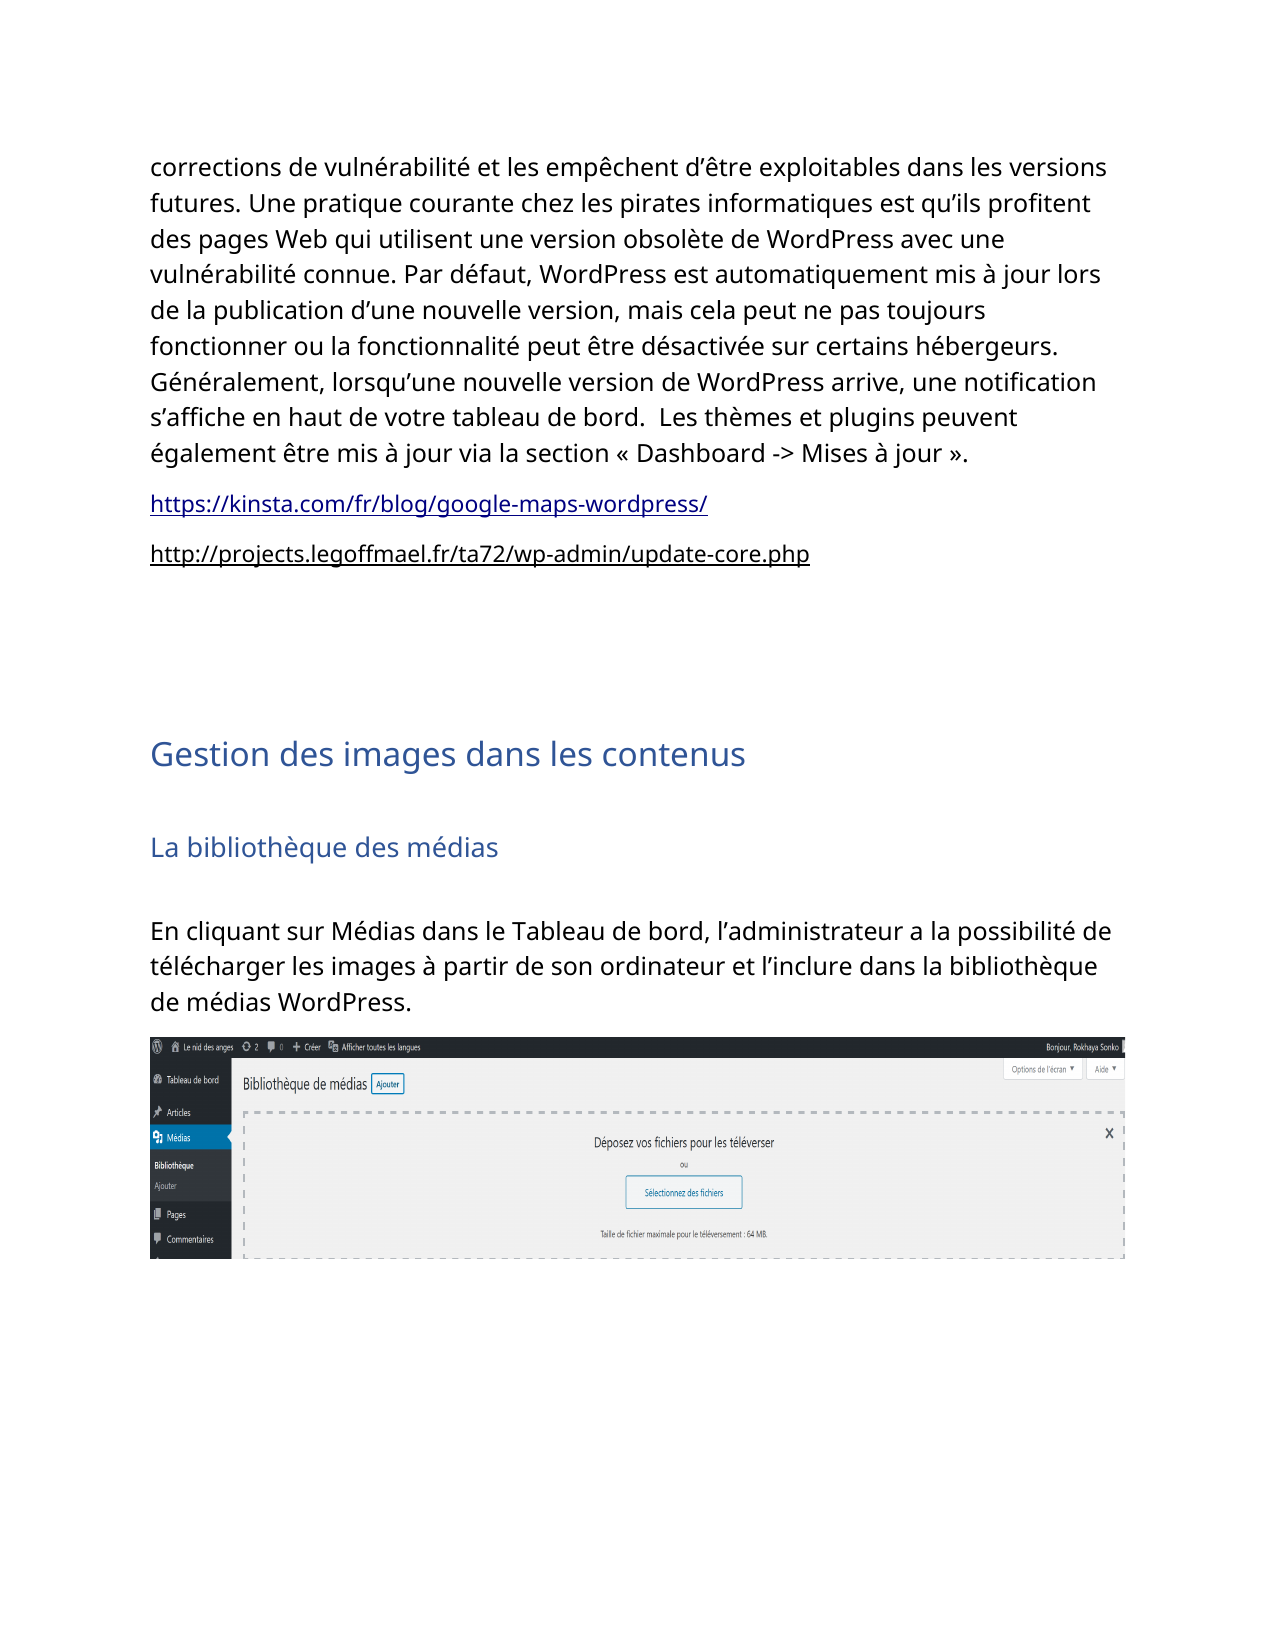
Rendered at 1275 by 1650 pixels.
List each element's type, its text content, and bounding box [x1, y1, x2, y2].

text corrections de vulnérabilité et les empêchent d’être exploitables dans les versions futures. Une pratique courante chez les pirates informatiques est qu’ils profitent des pages Web qui utilisent une version obsolète de WordPress avec une vulnérabilité connue. Par défaut, WordPress est automatiquement mis à jour lors de la publication d’une nouvelle version, mais cela peut ne pas toujours fonctionner ou la fonctionnalité peut être désactivée sur certains hébergeurs. Généralement, lorsqu’une nouvelle version de WordPress arrive, une notification s’affiche en haut de votre tableau de bord. Les thèmes et plugins peuvent également être mis à jour via la section « Dashboard -> Mises à jour ». [150, 150, 1125, 470]
text http://projects.legoffmael.fr/ta72/wp-admin/update-core.php [150, 538, 1125, 569]
subtitle Gestion des images dans les contenus [150, 731, 1125, 776]
subtitle La bibliothèque des médias [150, 829, 1125, 866]
text https://kinsta.com/fr/blog/google-maps-wordpress/ [150, 488, 1125, 519]
text En cliquant sur Médias dans le Tableau de bord, l’administrateur a la possibilité de télécharger les images à partir de son ordinateur et l’inclure dans la bibliothèque de médias WordPress. [150, 913, 1125, 1019]
